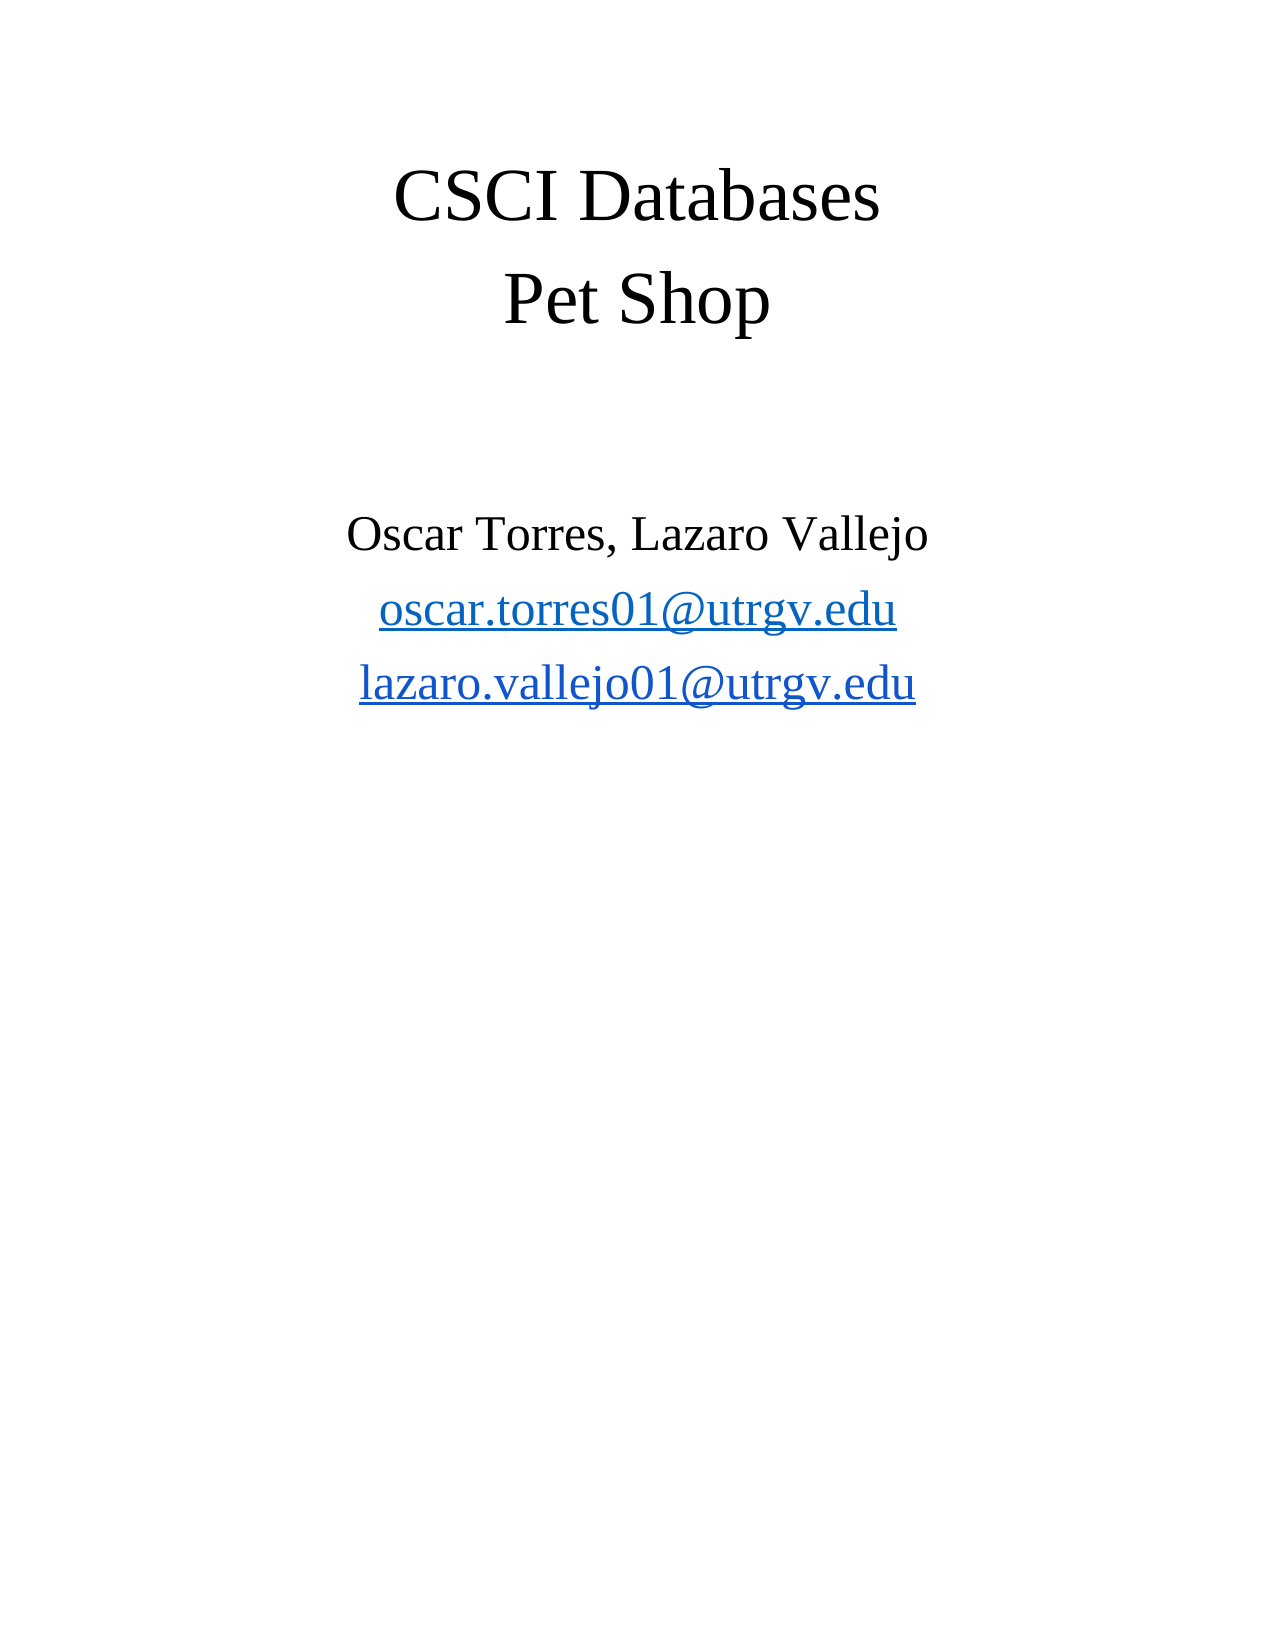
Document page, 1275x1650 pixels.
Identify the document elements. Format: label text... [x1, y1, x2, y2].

text oscar.torres01@utrgv.edu [150, 578, 1125, 636]
text Pet Shop [150, 253, 1125, 339]
text lazaro.vallejo01@utrgv.edu [150, 652, 1125, 710]
text Oscar Torres, Lazaro Vallejo [150, 504, 1125, 562]
text CSCI Databases [150, 150, 1125, 236]
